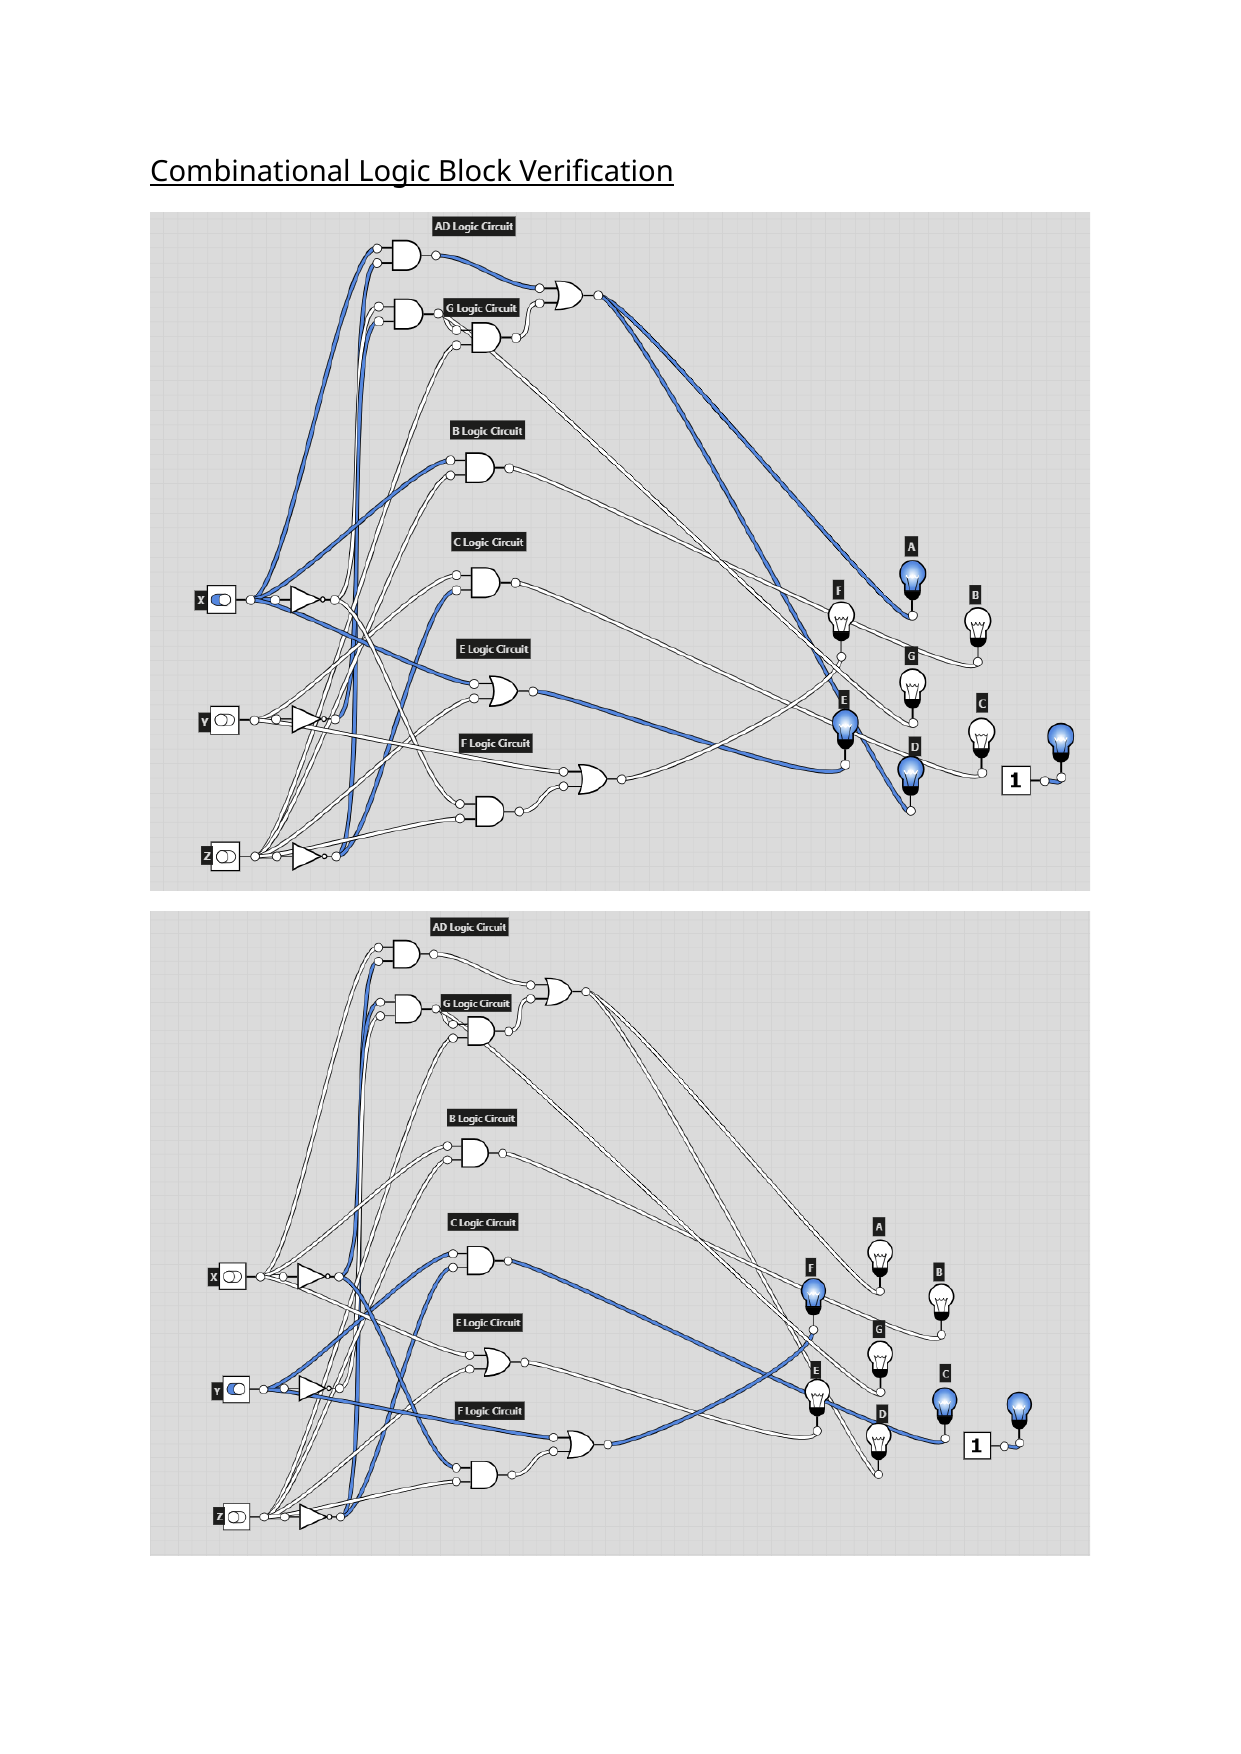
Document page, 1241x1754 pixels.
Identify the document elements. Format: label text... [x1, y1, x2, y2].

text Combinational Logic Block Verification [150, 150, 1090, 190]
